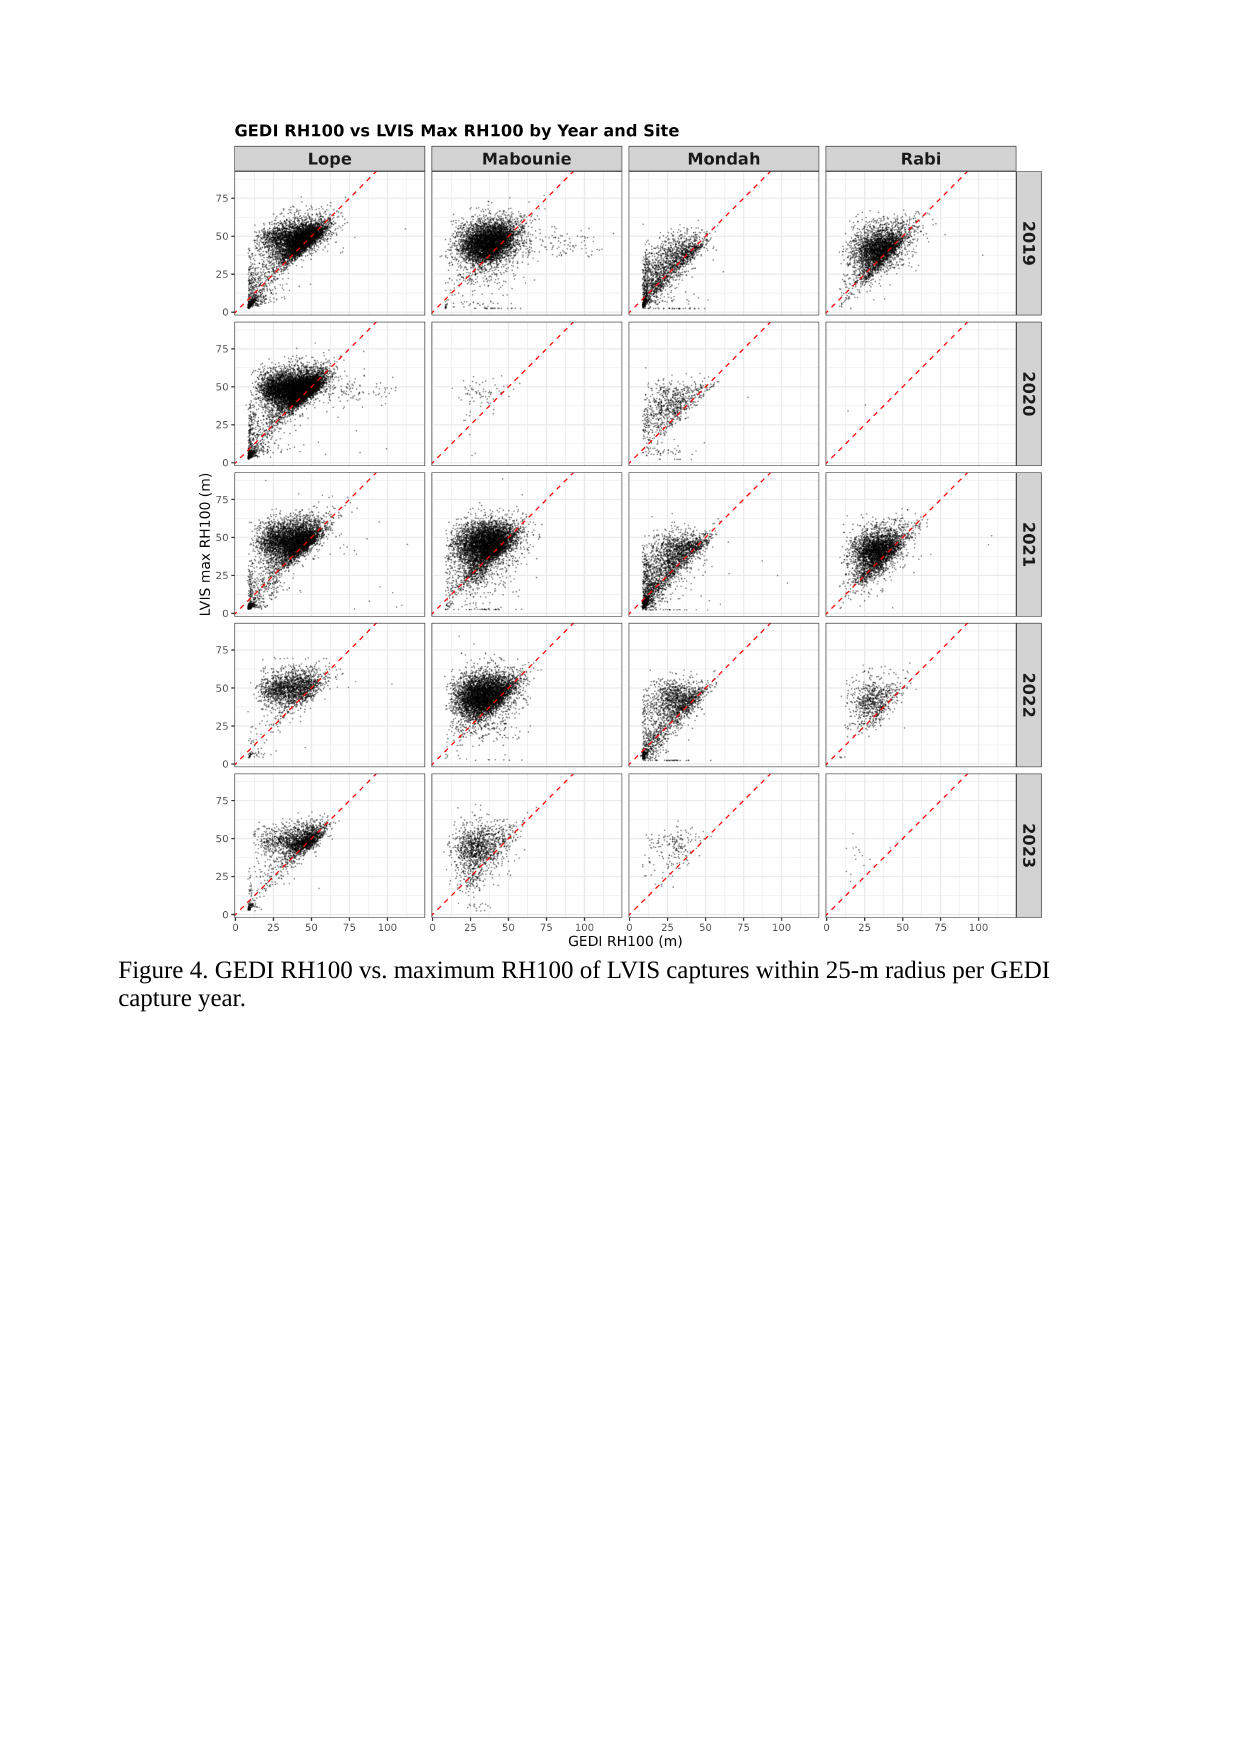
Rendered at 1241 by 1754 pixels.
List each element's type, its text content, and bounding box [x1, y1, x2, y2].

text Figure 4. GEDI RH100 vs. maximum RH100 of LVIS captures within 25-m radius per GEDI capture year. [118, 955, 1122, 1012]
picture [118, 118, 1123, 955]
